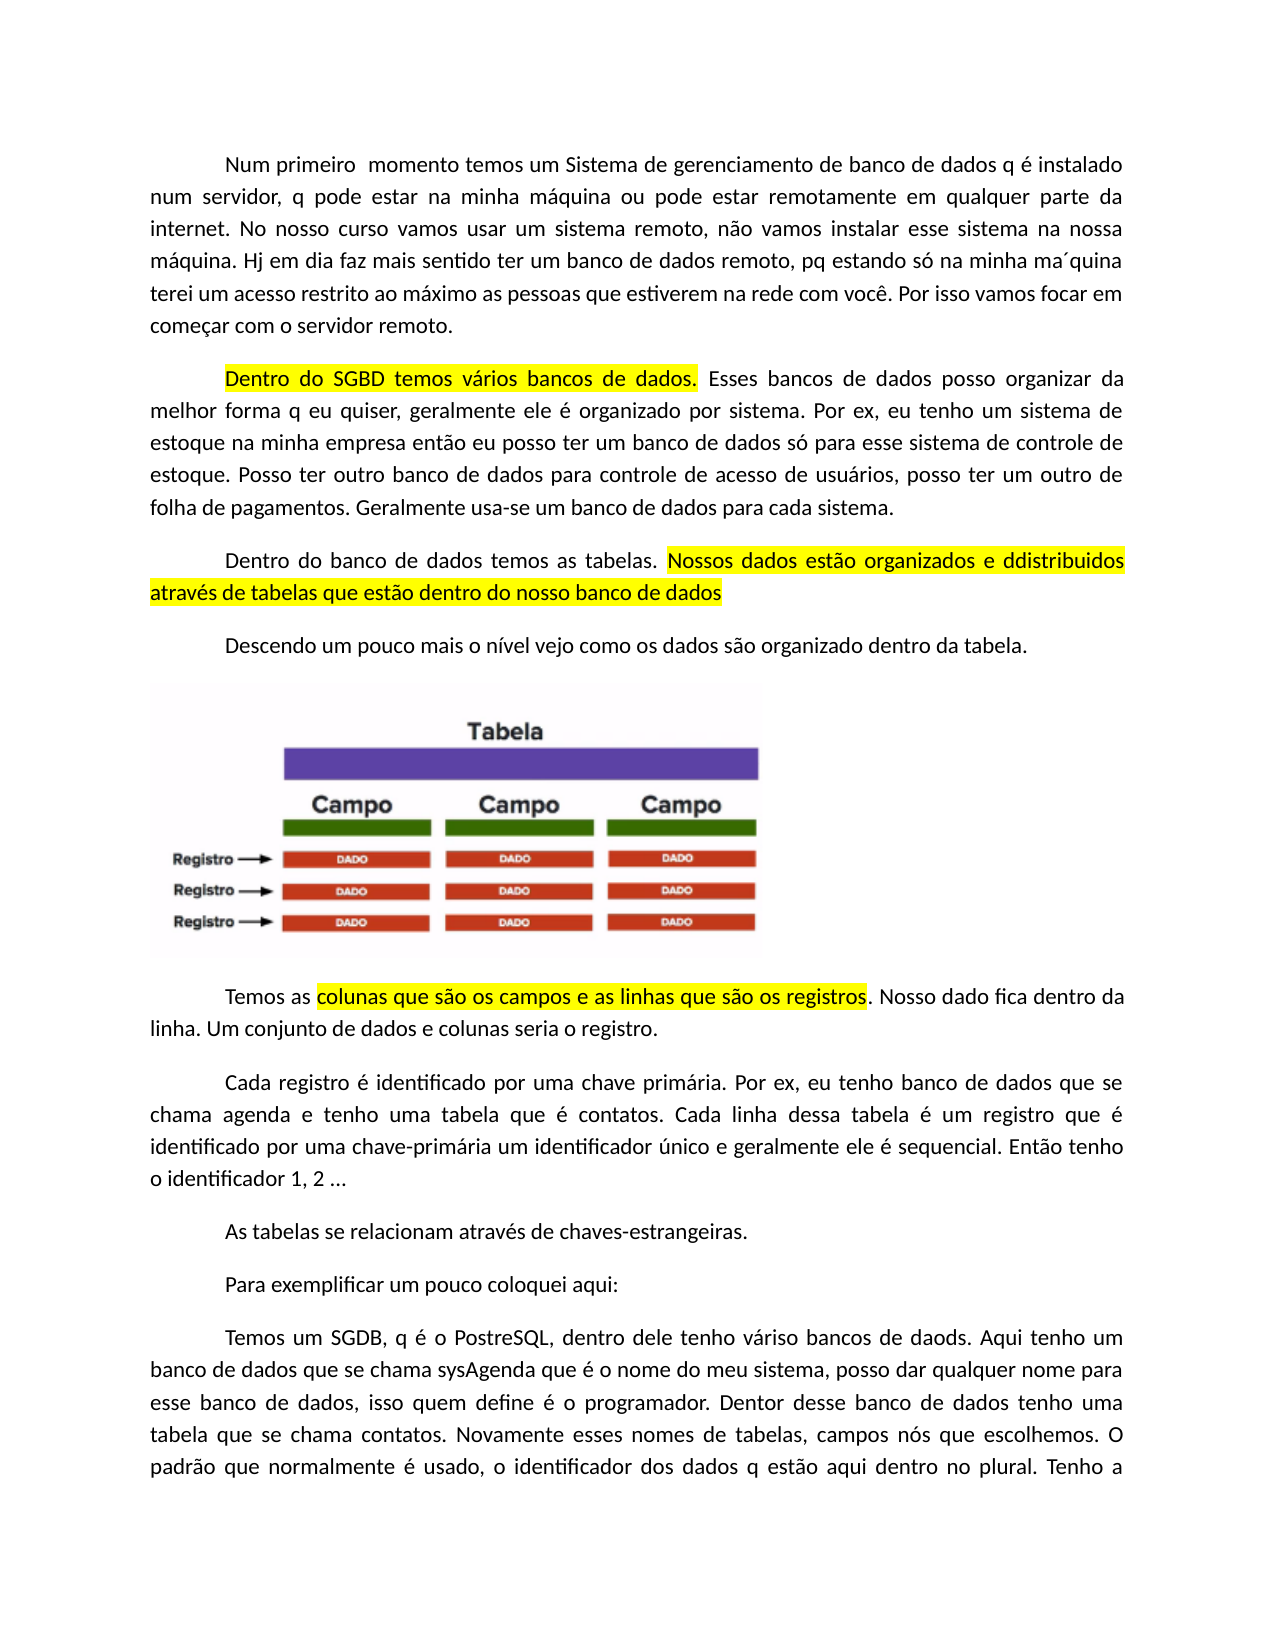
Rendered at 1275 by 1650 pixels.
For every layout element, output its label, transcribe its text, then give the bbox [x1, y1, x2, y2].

text Para exemplificar um pouco coloquei aqui: [150, 1270, 1125, 1298]
text Dentro do SGBD temos vários bancos de dados. Esses bancos de dados posso organizar da melhor forma q eu quiser, geralmente ele é organizado por sistema. Por ex, eu tenho um sistema de estoque na minha empresa então eu posso ter um banco de dados só para esse sistema de controle de estoque. Posso ter outro banco de dados para controle de acesso de usuários, posso ter um outro de folha de pagamentos. Geralmente usa-se um banco de dados para cada sistema. [150, 364, 1125, 521]
text Cada registro é identificado por uma chave primária. Por ex, eu tenho banco de dados que se chama agenda e tenho uma tabela que é contatos. Cada linha dessa tabela é um registro que é identificado por uma chave-primária um identificador único e geralmente ele é sequencial. Então tenho o identificador 1, 2 ... [150, 1068, 1125, 1192]
picture [150, 683, 763, 958]
text Temos um SGDB, q é o PostreSQL, dentro dele tenho váriso bancos de daods. Aqui tenho um banco de dados que se chama sysAgenda que é o nome do meu sistema, posso dar qualquer nome para esse banco de dados, isso quem define é o programador. Dentor desse banco de dados tenho uma tabela que se chama contatos. Novamente esses nomes de tabelas, campos nós que escolhemos. O padrão que normalmente é usado, o identificador dos dados q estão aqui dentro no plural. Tenho a [150, 1323, 1125, 1480]
text Num primeiro momento temos um Sistema de gerenciamento de banco de dados q é instalado num servidor, q pode estar na minha máquina ou pode estar remotamente em qualquer parte da internet. No nosso curso vamos usar um sistema remoto, não vamos instalar esse sistema na nossa máquina. Hj em dia faz mais sentido ter um banco de dados remoto, pq estando só na minha ma´quina terei um acesso restrito ao máximo as pessoas que estiverem na rede com você. Por isso vamos focar em começar com o servidor remoto. [150, 150, 1125, 339]
text As tabelas se relacionam através de chaves-estrangeiras. [150, 1217, 1125, 1245]
text Descendo um pouco mais o nível vejo como os dados são organizado dentro da tabela. [150, 631, 1125, 659]
text Dentro do banco de dados temos as tabelas. Nossos dados estão organizados e ddistribuidos através de tabelas que estão dentro do nosso banco de dados [150, 546, 1125, 606]
text Temos as colunas que são os campos e as linhas que são os registros. Nosso dado fica dentro da linha. Um conjunto de dados e colunas seria o registro. [150, 982, 1125, 1043]
